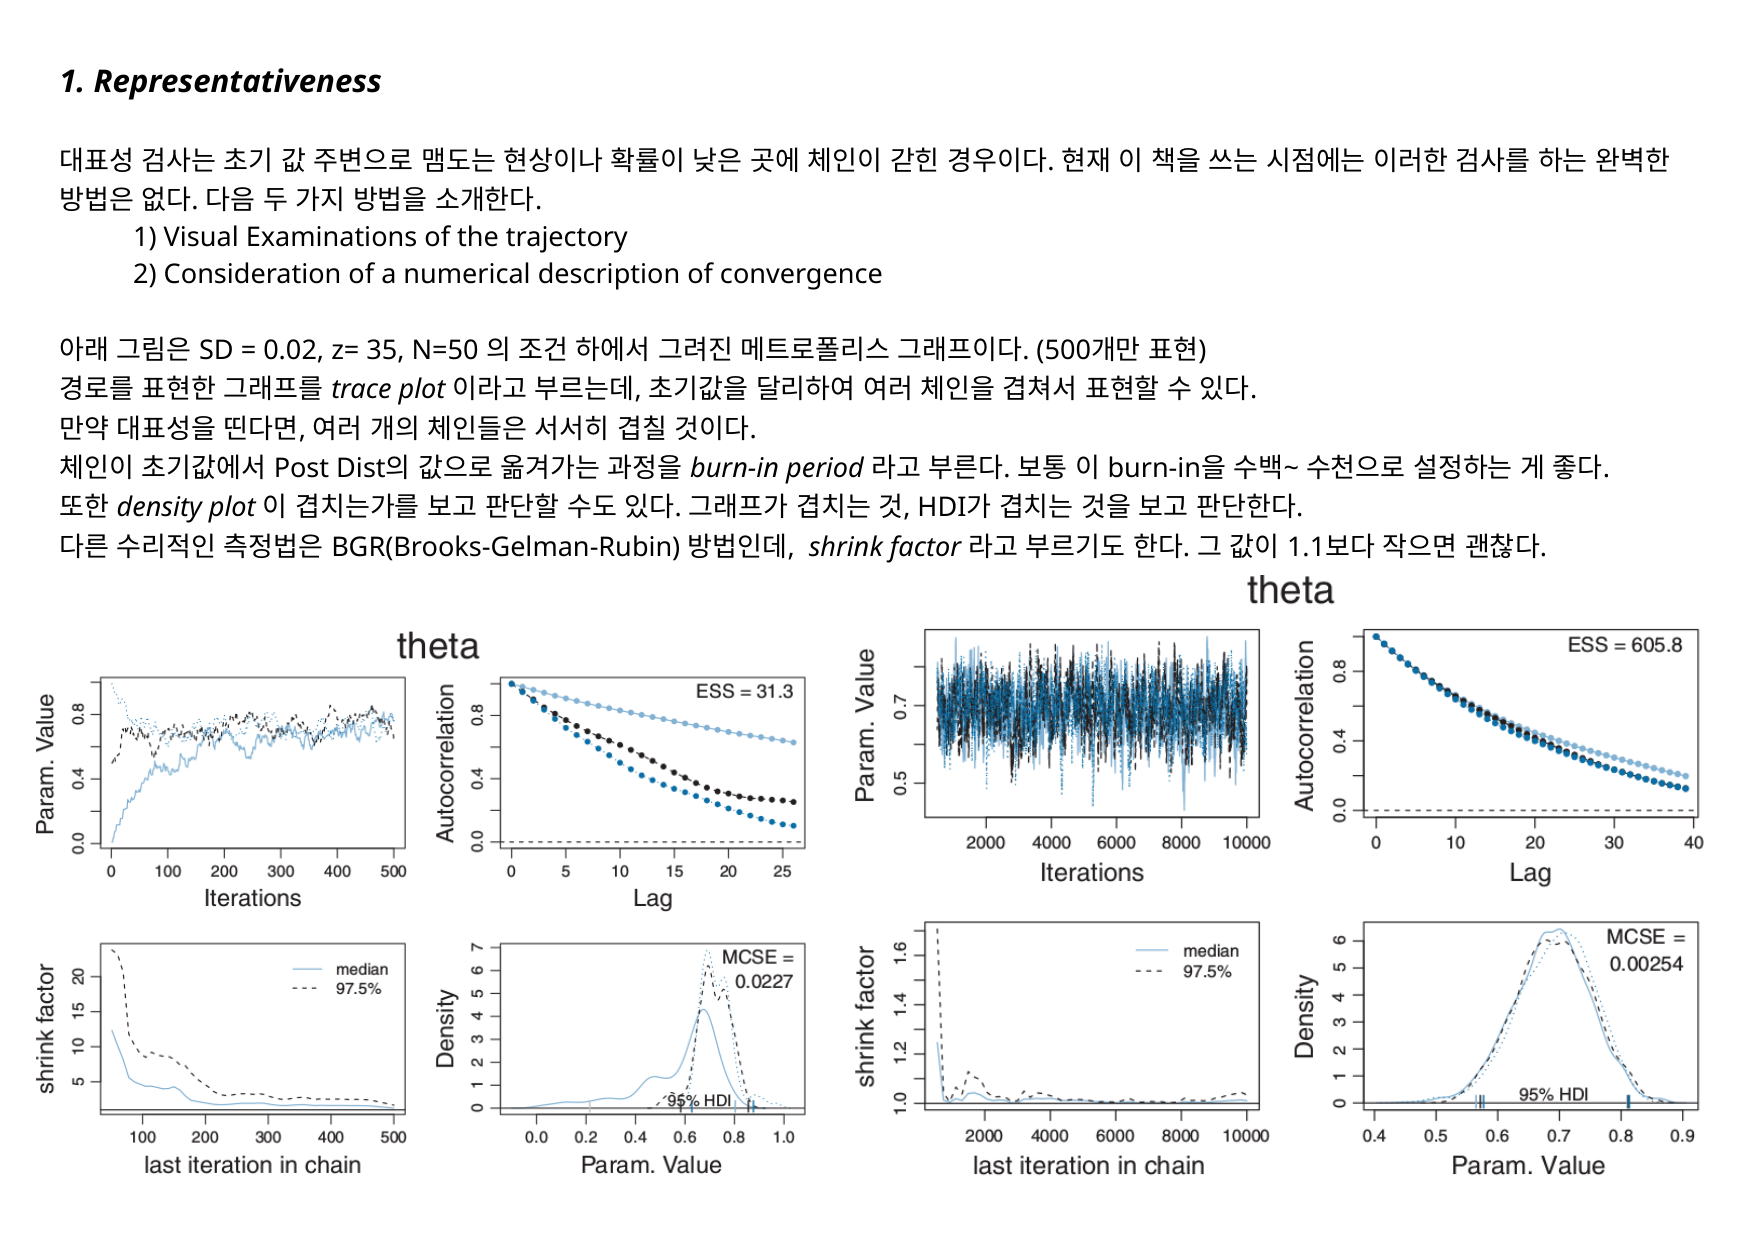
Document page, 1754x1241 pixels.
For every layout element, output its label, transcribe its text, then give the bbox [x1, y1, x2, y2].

text 1) Visual Examinations of the trajectory [59, 217, 1695, 254]
text 2) Consideration of a numerical description of convergence [59, 254, 1695, 291]
text 아래 그림은 SD = 0.02, z= 35, N=50 의 조건 하에서 그려진 메트로폴리스 그래프이다. (500개만 표현) [59, 328, 1695, 367]
picture [27, 628, 813, 1180]
text 또한 density plot 이 겹치는가를 보고 판단할 수도 있다. 그래프가 겹치는 것, HDI가 겹치는 것을 보고 판단한다. [59, 485, 1695, 525]
text 대표성 검사는 초기 값 주변으로 맴도는 현상이나 확률이 낮은 곳에 체인이 갇힌 경우이다. 현재 이 책을 쓰는 시점에는 이러한 검사를 하는 완벽한 방법은 없다. 다음 두 가지 방법을 소개한다. [59, 138, 1695, 217]
text 경로를 표현한 그래프를 trace plot 이라고 부르는데, 초기값을 달리하여 여러 체인을 겹쳐서 표현할 수 있다. [59, 367, 1695, 407]
picture [838, 575, 1707, 1186]
text 1. Representativeness [59, 59, 1695, 102]
text 만약 대표성을 띤다면, 여러 개의 체인들은 서서히 겹칠 것이다. [59, 407, 1695, 446]
text 체인이 초기값에서 Post Dist의 값으로 옮겨가는 과정을 burn-in period 라고 부른다. 보통 이 burn-in을 수백~ 수천으로 설정하는 게 좋다. [59, 446, 1695, 485]
text 다른 수리적인 측정법은 BGR(Brooks-Gelman-Rubin) 방법인데, shrink factor 라고 부르기도 한다. 그 값이 1.1보다 작으면 괜찮다. [59, 525, 1695, 564]
